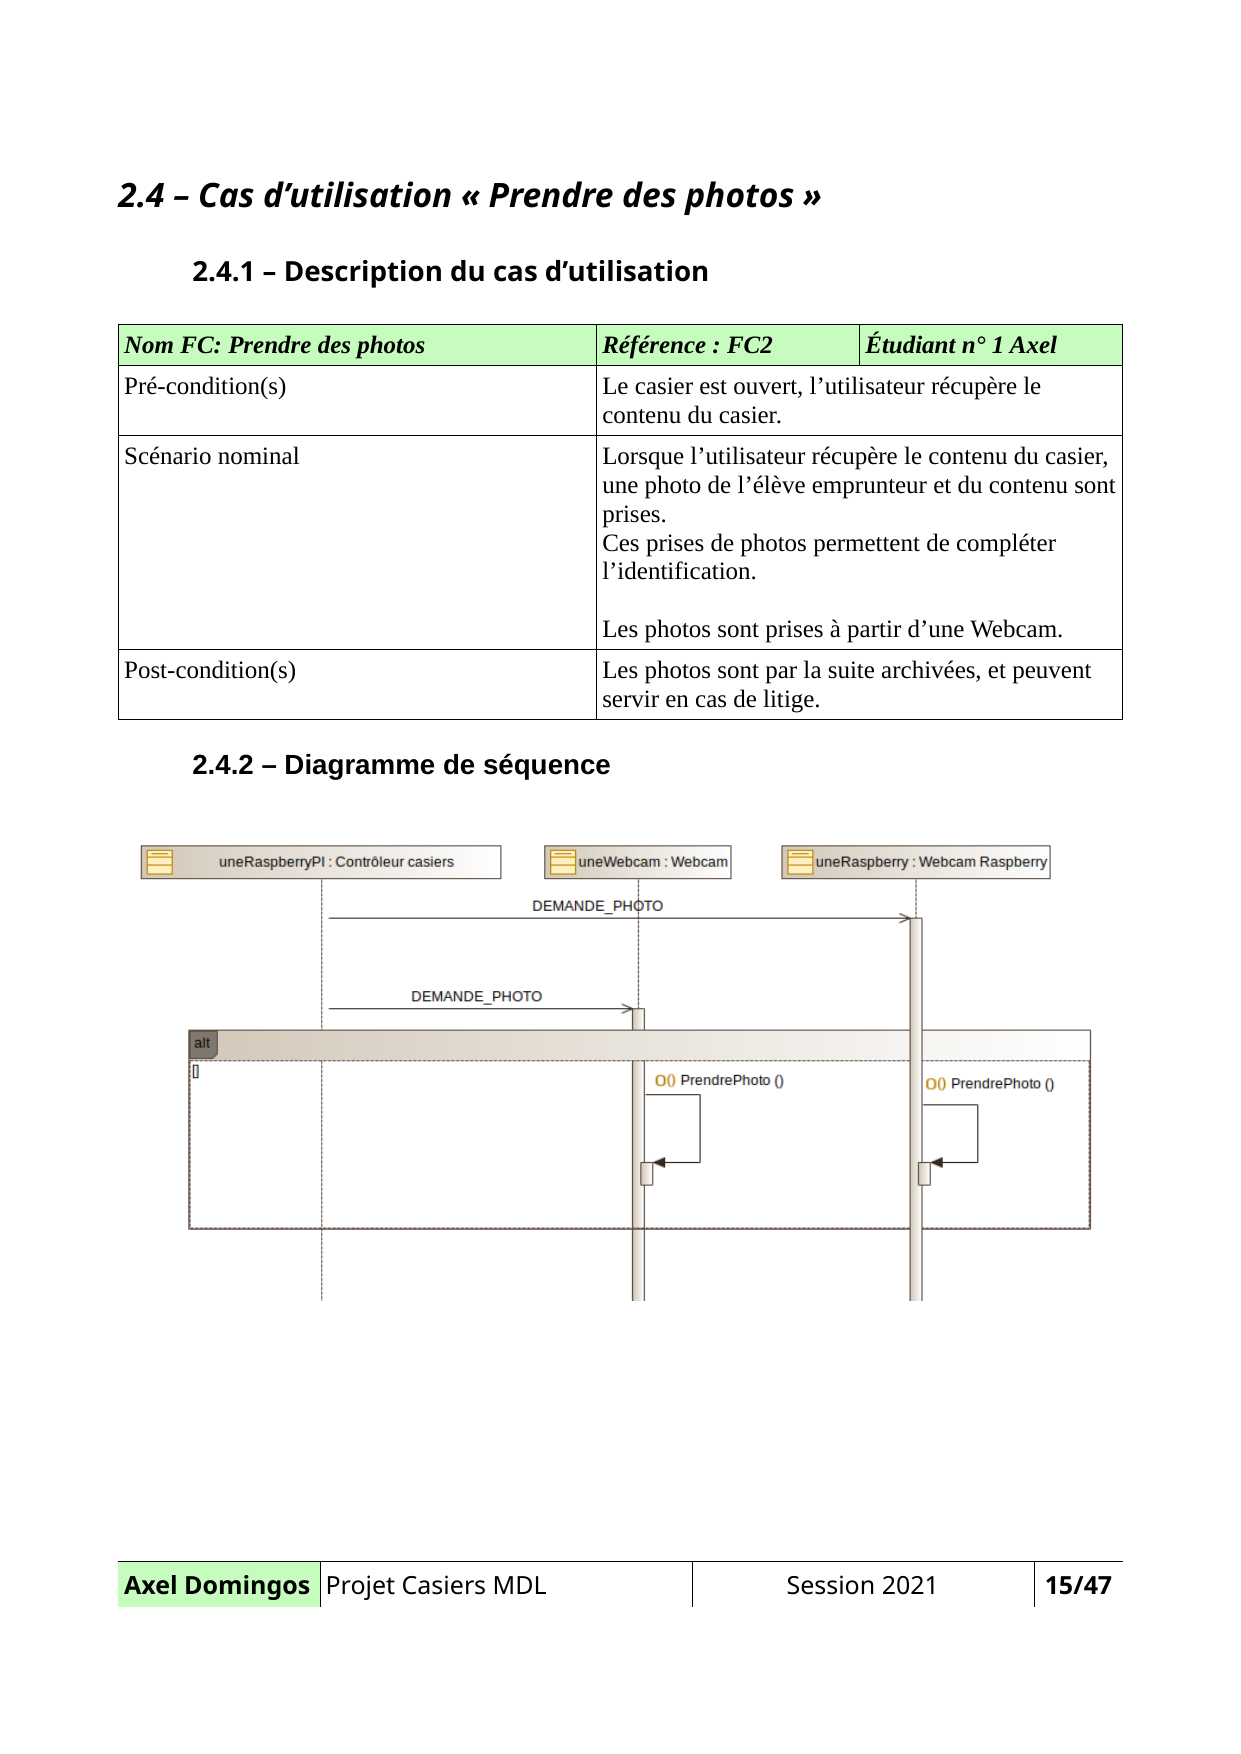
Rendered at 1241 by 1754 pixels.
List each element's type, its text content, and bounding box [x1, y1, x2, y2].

table_cell Pré-condition(s) [119, 366, 596, 435]
table_cell Les photos sont par la suite archivées, et peuvent servir en cas de litige. [597, 650, 1122, 718]
subtitle 2.4 – Cas d’utilisation « Prendre des photos » [118, 172, 1122, 218]
subtitle 2.4.2 – Diagramme de séquence [118, 748, 1122, 780]
table_cell Post-condition(s) [119, 650, 596, 718]
picture [129, 834, 1103, 1301]
table_header Nom FC: Prendre des photos [119, 325, 596, 365]
subtitle 2.4.1 – Description du cas d’utilisation [118, 252, 1122, 289]
table_cell Lorsque l’utilisateur récupère le contenu du casier, une photo de l’élève emprunteur et du contenu sont prises. Ces prises de photos permettent de compléter l’identification. Les photos sont prises à partir d’une Webcam. [597, 436, 1122, 648]
table_cell Scénario nominal [119, 436, 596, 648]
table_header Référence : FC2 [597, 325, 859, 365]
table_header Étudiant n° 1 Axel [860, 325, 1122, 365]
table_cell Le casier est ouvert, l’utilisateur récupère le contenu du casier. [597, 366, 1122, 435]
